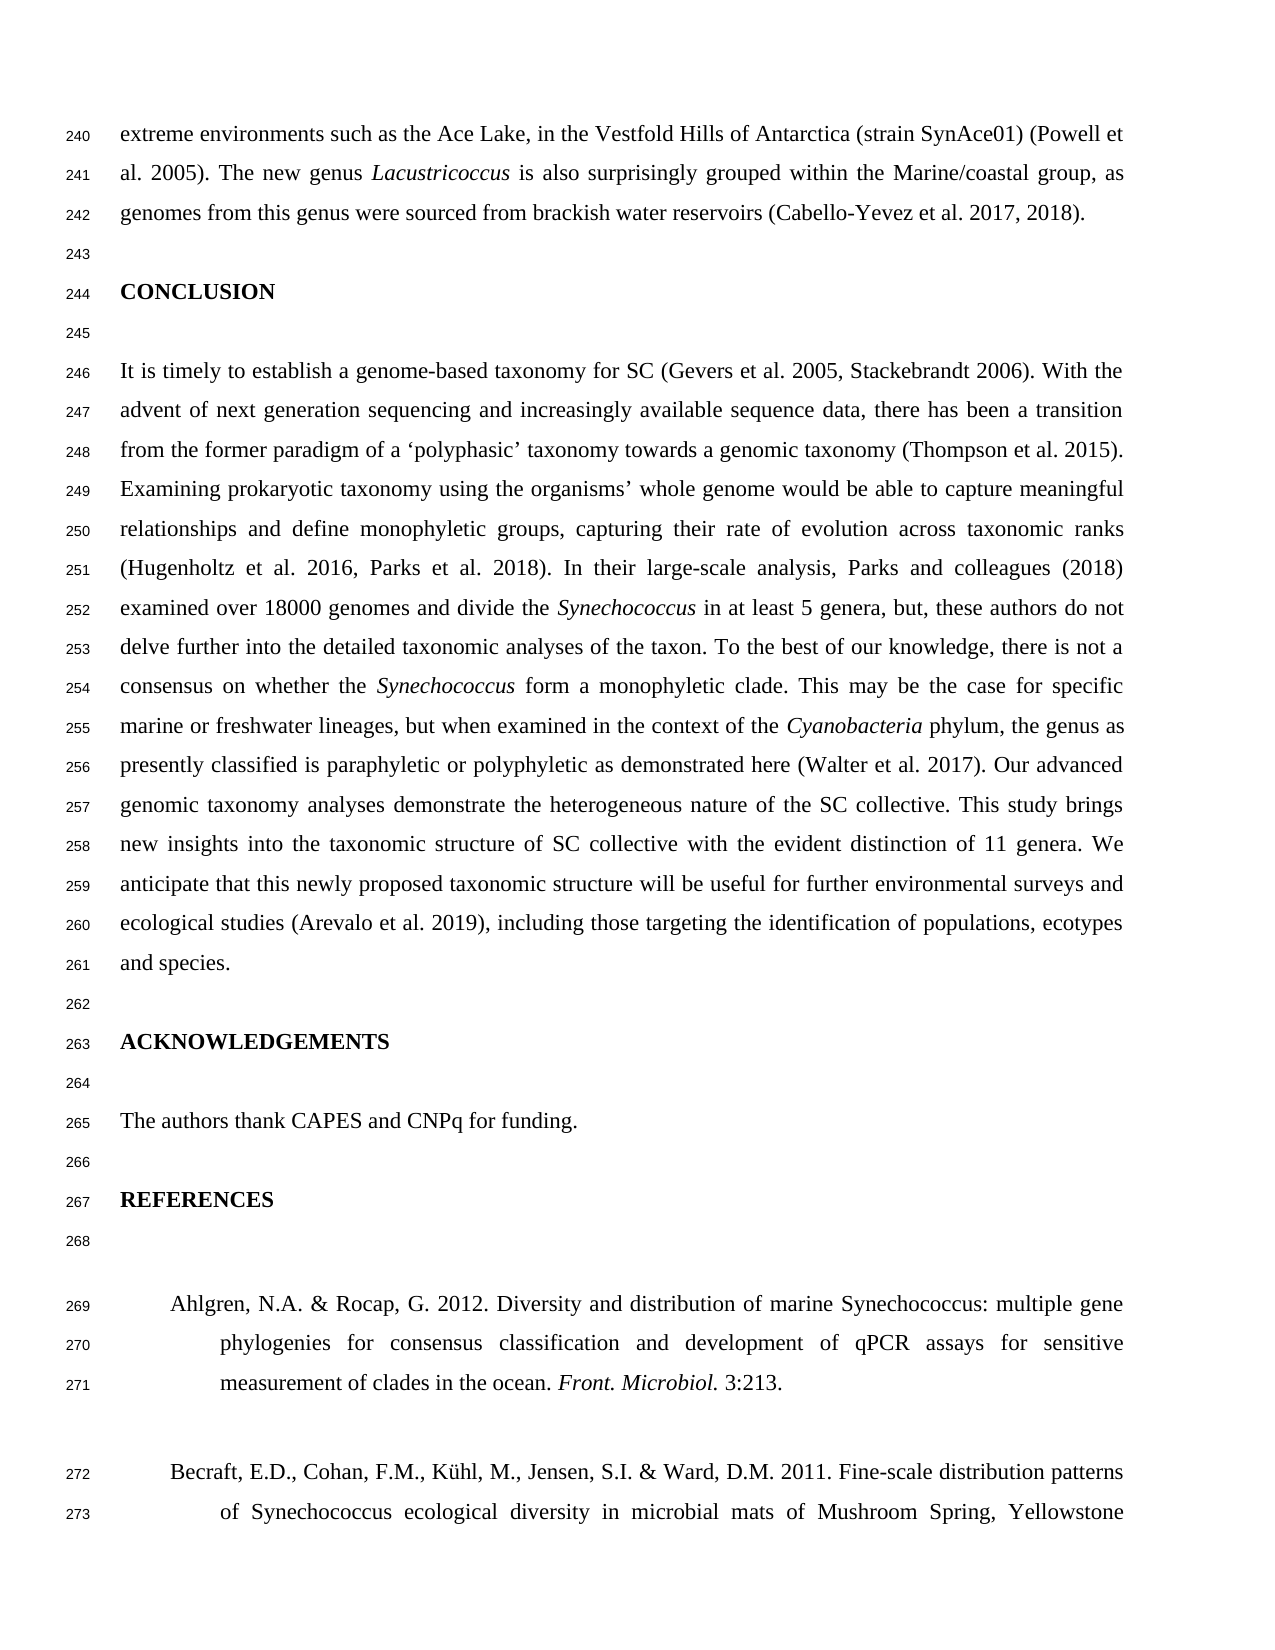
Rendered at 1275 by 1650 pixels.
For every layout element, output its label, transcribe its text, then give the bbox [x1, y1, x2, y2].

text CONCLUSION [120, 278, 1125, 304]
text extreme environments such as the Ace Lake, in the Vestfold Hills of Antarctica (strain SynAce01) (Powell et al. 2005). The new genus Lacustricoccus is also surprisingly grouped within the Marine/coastal group, as genomes from this genus were sourced from brackish water reservoirs (Cabello-Yevez et al. 2017, 2018). [120, 120, 1125, 225]
text ACKNOWLEDGEMENTS [120, 1028, 1125, 1054]
text Becraft, E.D., Cohan, F.M., Kühl, M., Jensen, S.I. & Ward, D.M. 2011. Fine-scale distribution patterns of Synechococcus ecological diversity in microbial mats of Mushroom Spring, Yellowstone [170, 1458, 1125, 1524]
text Ahlgren, N.A. & Rocap, G. 2012. Diversity and distribution of marine Synechococcus: multiple gene phylogenies for consensus classification and development of qPCR assays for sensitive measurement of clades in the ocean. Front. Microbiol. 3:213. [170, 1290, 1125, 1395]
text It is timely to establish a genome-based taxonomy for SC (Gevers et al. 2005, Stackebrandt 2006). With the advent of next generation sequencing and increasingly available sequence data, there has been a transition from the former paradigm of a ‘polyphasic’ taxonomy towards a genomic taxonomy (Thompson et al. 2015). Examining prokaryotic taxonomy using the organisms’ whole genome would be able to capture meaningful relationships and define monophyletic groups, capturing their rate of evolution across taxonomic ranks (Hugenholtz et al. 2016, Parks et al. 2018). In their large-scale analysis, Parks and colleagues (2018) examined over 18000 genomes and divide the Synechococcus in at least 5 genera, but, these authors do not delve further into the detailed taxonomic analyses of the taxon. To the best of our knowledge, there is not a consensus on whether the Synechococcus form a monophyletic clade. This may be the case for specific marine or freshwater lineages, but when examined in the context of the Cyanobacteria phylum, the genus as presently classified is paraphyletic or polyphyletic as demonstrated here (Walter et al. 2017). Our advanced genomic taxonomy analyses demonstrate the heterogeneous nature of the SC collective. This study brings new insights into the taxonomic structure of SC collective with the evident distinction of 11 genera. We anticipate that this newly proposed taxonomic structure will be useful for further environmental surveys and ecological studies (Arevalo et al. 2019), including those targeting the identification of populations, ecotypes and species. [120, 357, 1125, 975]
text The authors thank CAPES and CNPq for funding. [120, 1107, 1125, 1133]
text REFERENCES [120, 1186, 1125, 1212]
